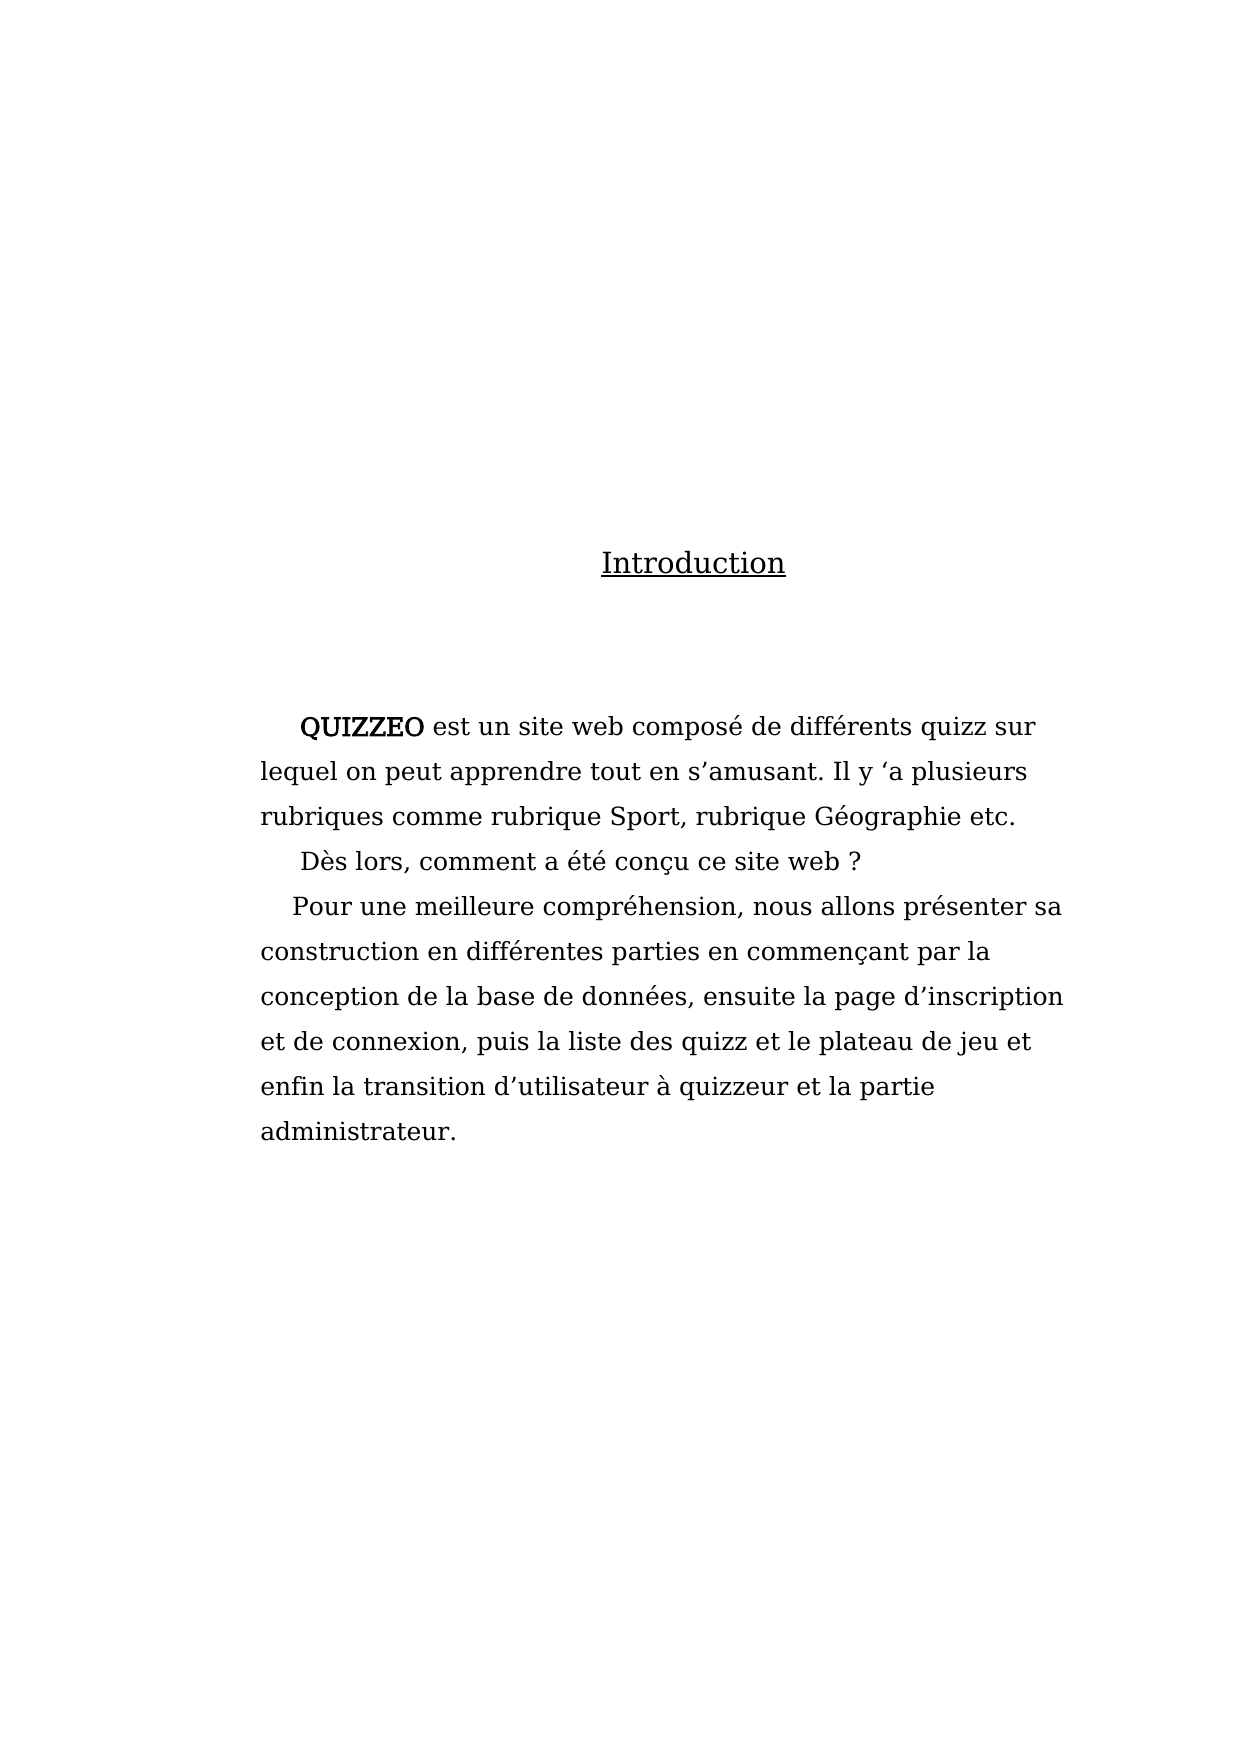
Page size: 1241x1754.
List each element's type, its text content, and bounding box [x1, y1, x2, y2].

text Introduction [148, 544, 1093, 579]
list Pour une meilleure compréhension, nous allons présenter sa construction en différentes parties en commençant par la conception de la base de données, ensuite la page d’inscription et de connexion, puis la liste des quizz et le plateau de jeu et enfin la transition d’utilisateur à quizzeur et la partie administrateur. [260, 891, 1093, 1146]
list QUIZZEO est un site web composé de différents quizz sur lequel on peut apprendre tout en s’amusant. Il y ‘a plusieurs rubriques comme rubrique Sport, rubrique Géographie etc. [260, 711, 1093, 831]
list Dès lors, comment a été conçu ce site web ? [260, 846, 1093, 876]
